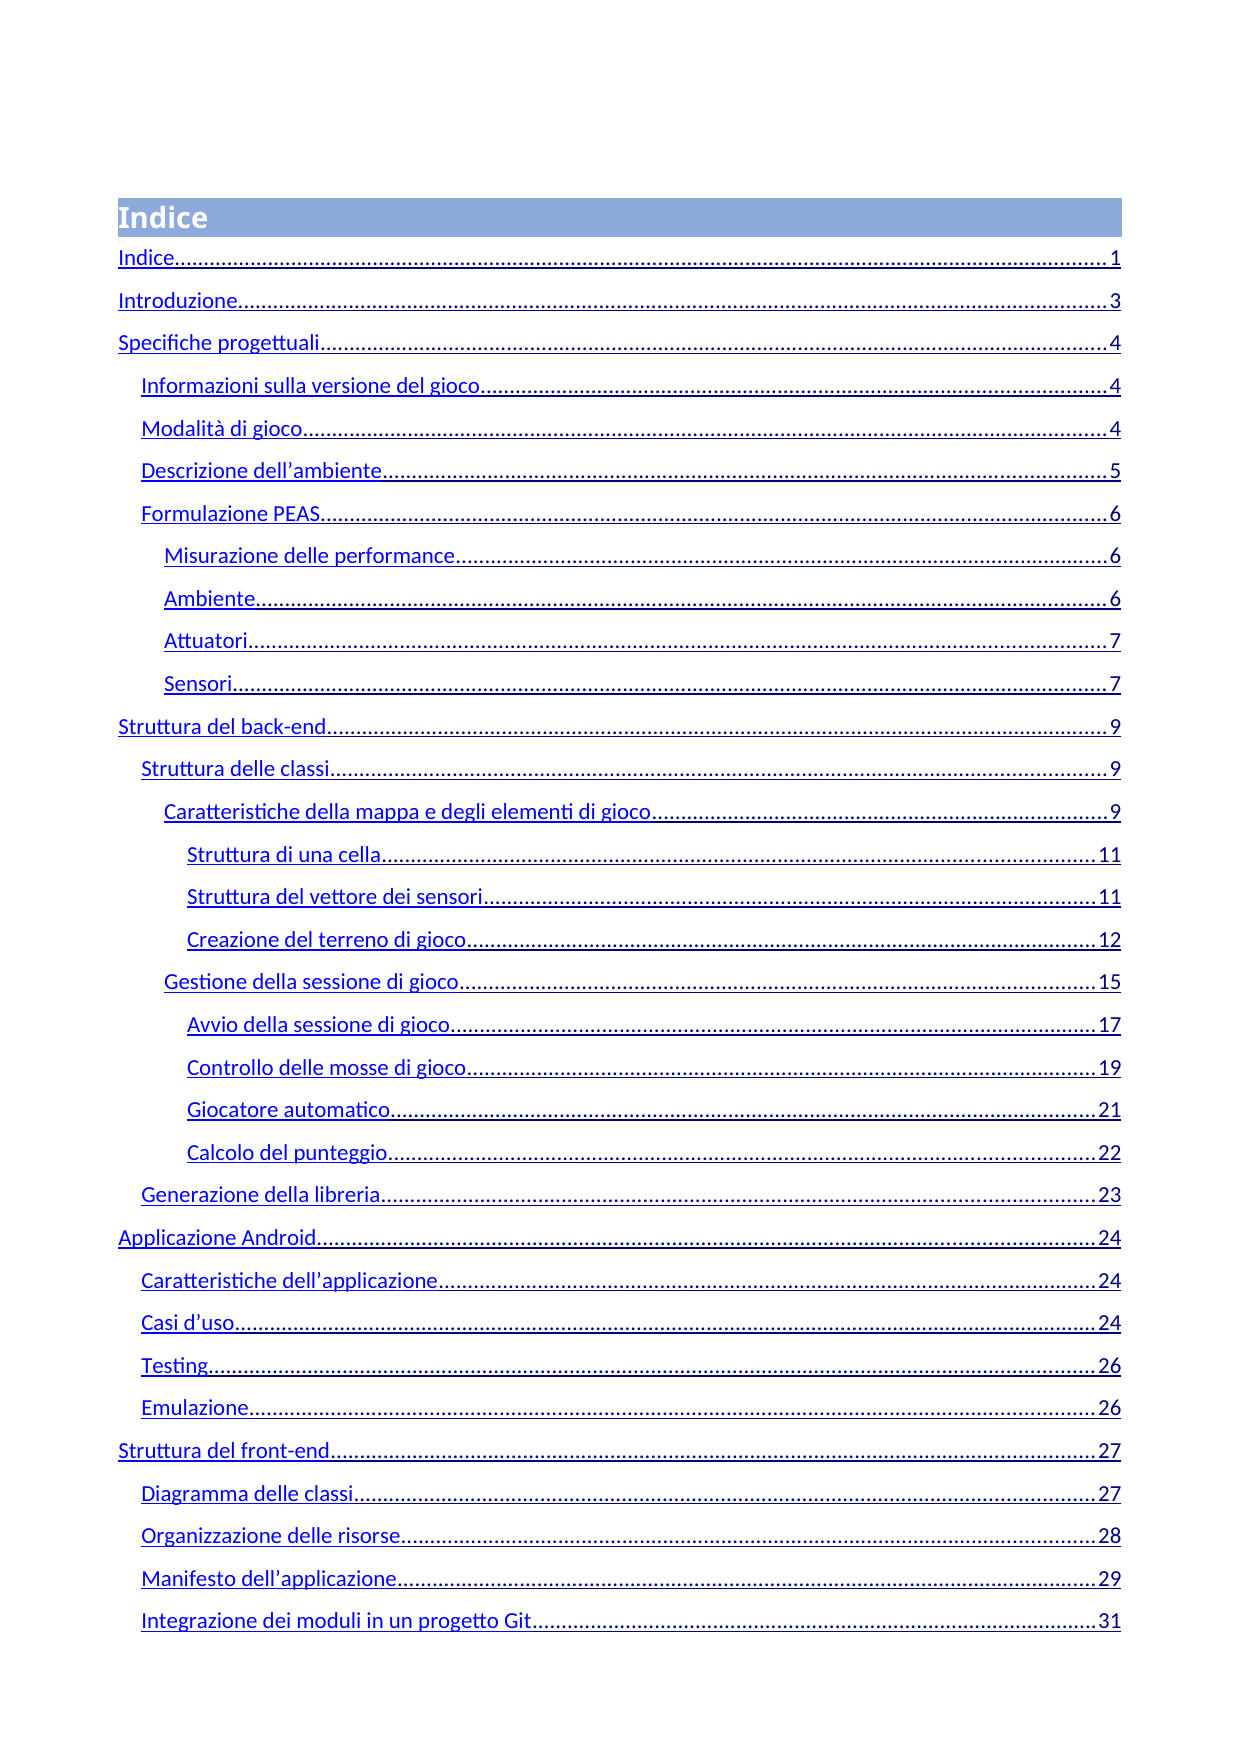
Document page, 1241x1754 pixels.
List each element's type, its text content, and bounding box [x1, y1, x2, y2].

text Calcolo del punteggio 22 [187, 1138, 1122, 1166]
text Diagramma delle classi 27 [141, 1479, 1122, 1507]
text Struttura del back-end 9 [118, 712, 1122, 740]
text Generazione della libreria 23 [141, 1181, 1122, 1208]
text Struttura del front-end 27 [118, 1436, 1122, 1464]
text Informazioni sulla versione del gioco 4 [141, 371, 1122, 399]
text Formulazione PEAS 6 [141, 499, 1122, 527]
text Misurazione delle performance 6 [164, 541, 1122, 569]
text Caratteristiche dell’applicazione 24 [141, 1266, 1122, 1294]
text Applicazione Android 24 [118, 1223, 1122, 1251]
text Descrizione dell’ambiente 5 [141, 456, 1122, 484]
text Avvio della sessione di gioco 17 [187, 1010, 1122, 1038]
text Modalità di gioco 4 [141, 414, 1122, 442]
text Testing 26 [141, 1351, 1122, 1379]
text Indice 1 [118, 243, 1122, 271]
text Struttura delle classi 9 [141, 754, 1122, 782]
text Gestione della sessione di gioco 15 [164, 967, 1122, 996]
text Struttura del vettore dei sensori 11 [187, 882, 1122, 910]
text Organizzazione delle risorse 28 [141, 1521, 1122, 1549]
text Sensori 7 [164, 669, 1122, 697]
text Emulazione 26 [141, 1393, 1122, 1422]
text Giocatore automatico 21 [187, 1095, 1122, 1123]
text Specifiche progettuali 4 [118, 328, 1122, 356]
text Creazione del terreno di gioco 12 [187, 925, 1122, 953]
text Caratteristiche della mappa e degli elementi di gioco 9 [164, 797, 1122, 825]
text Struttura di una cella 11 [187, 840, 1122, 868]
text Controllo delle mosse di gioco 19 [187, 1053, 1122, 1081]
text Casi d’uso 24 [141, 1308, 1122, 1336]
subtitle Indice [118, 198, 1122, 237]
text Manifesto dell’applicazione 29 [141, 1564, 1122, 1592]
text Attuatori 7 [164, 627, 1122, 655]
text Ambiente 6 [164, 584, 1122, 612]
text Integrazione dei moduli in un progetto Git 31 [141, 1607, 1122, 1634]
text Introduzione 3 [118, 286, 1122, 314]
